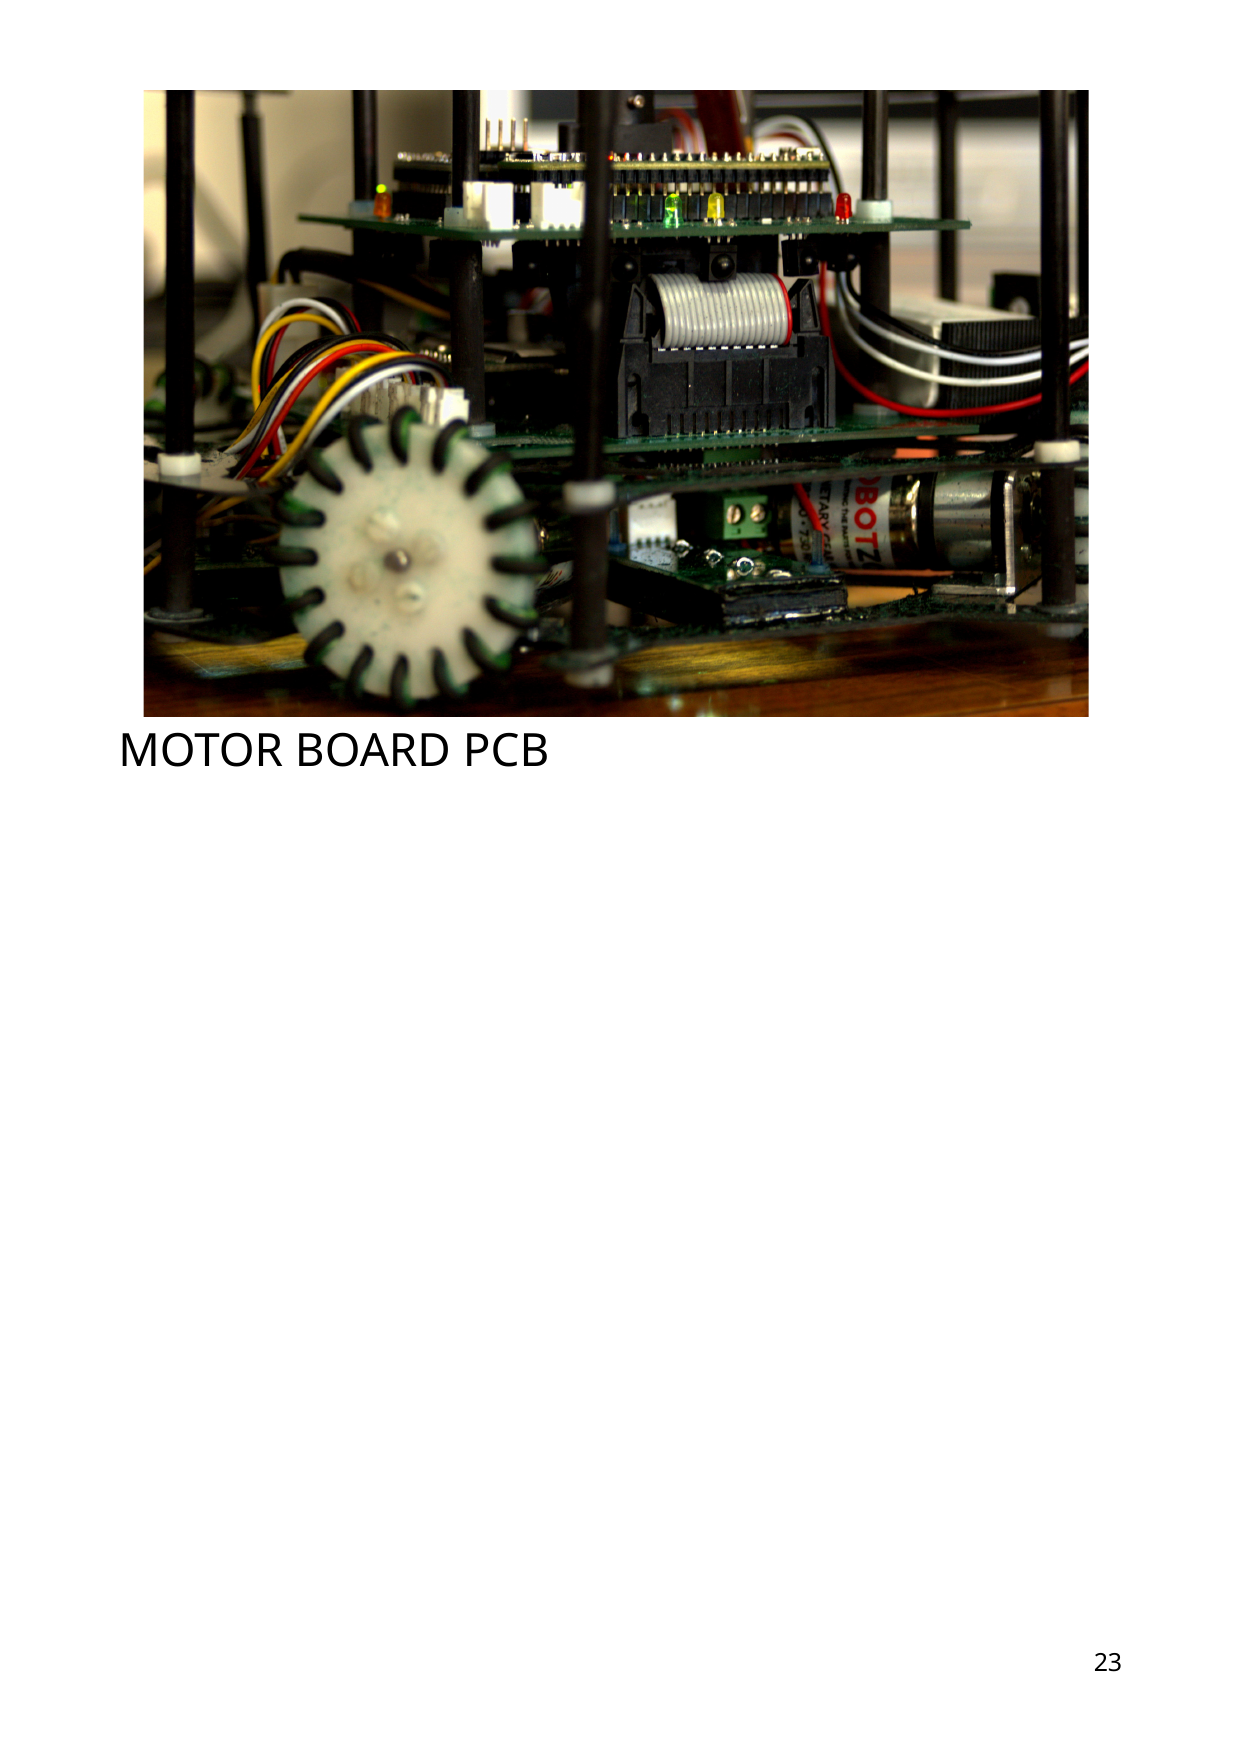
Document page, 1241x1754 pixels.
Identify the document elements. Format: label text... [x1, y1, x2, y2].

text MOTOR BOARD PCB [118, 91, 1122, 779]
picture [143, 90, 1089, 717]
